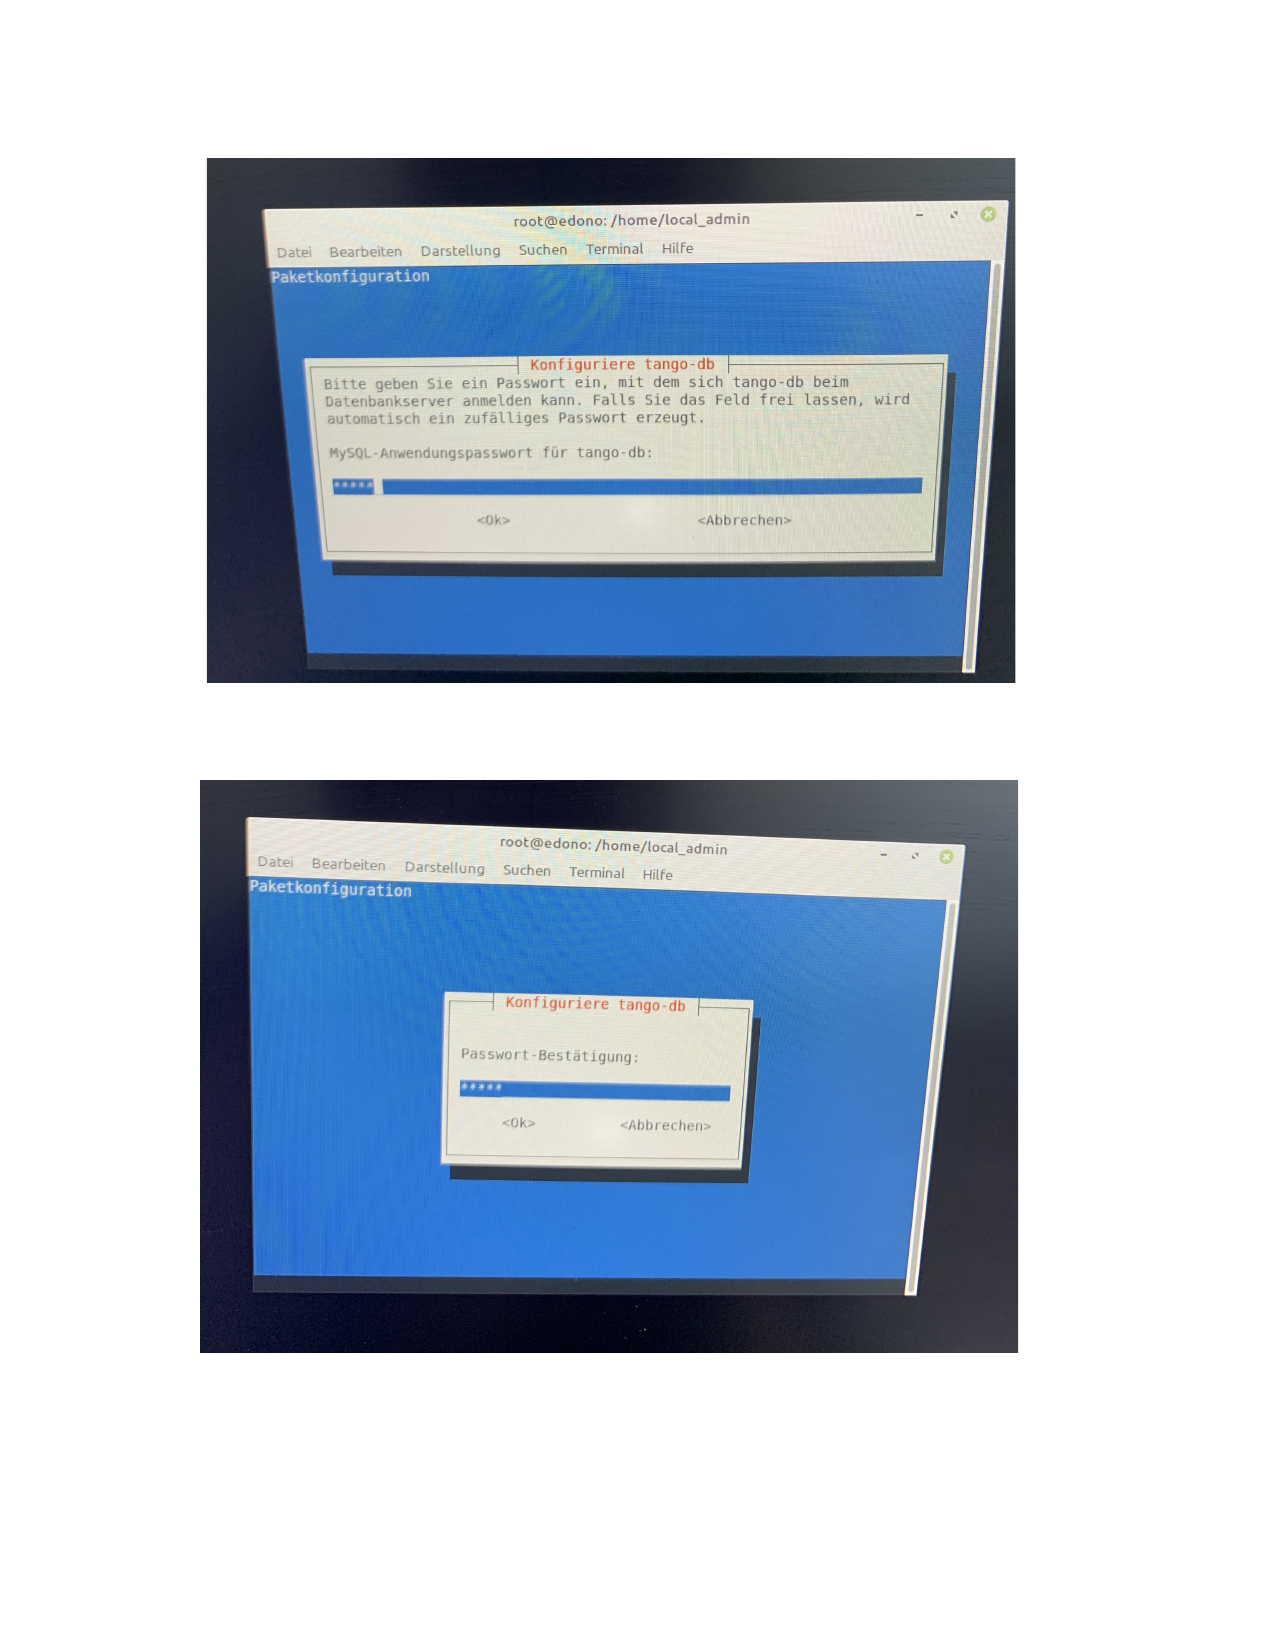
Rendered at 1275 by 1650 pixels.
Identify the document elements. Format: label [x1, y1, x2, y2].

picture [206, 561, 1016, 683]
